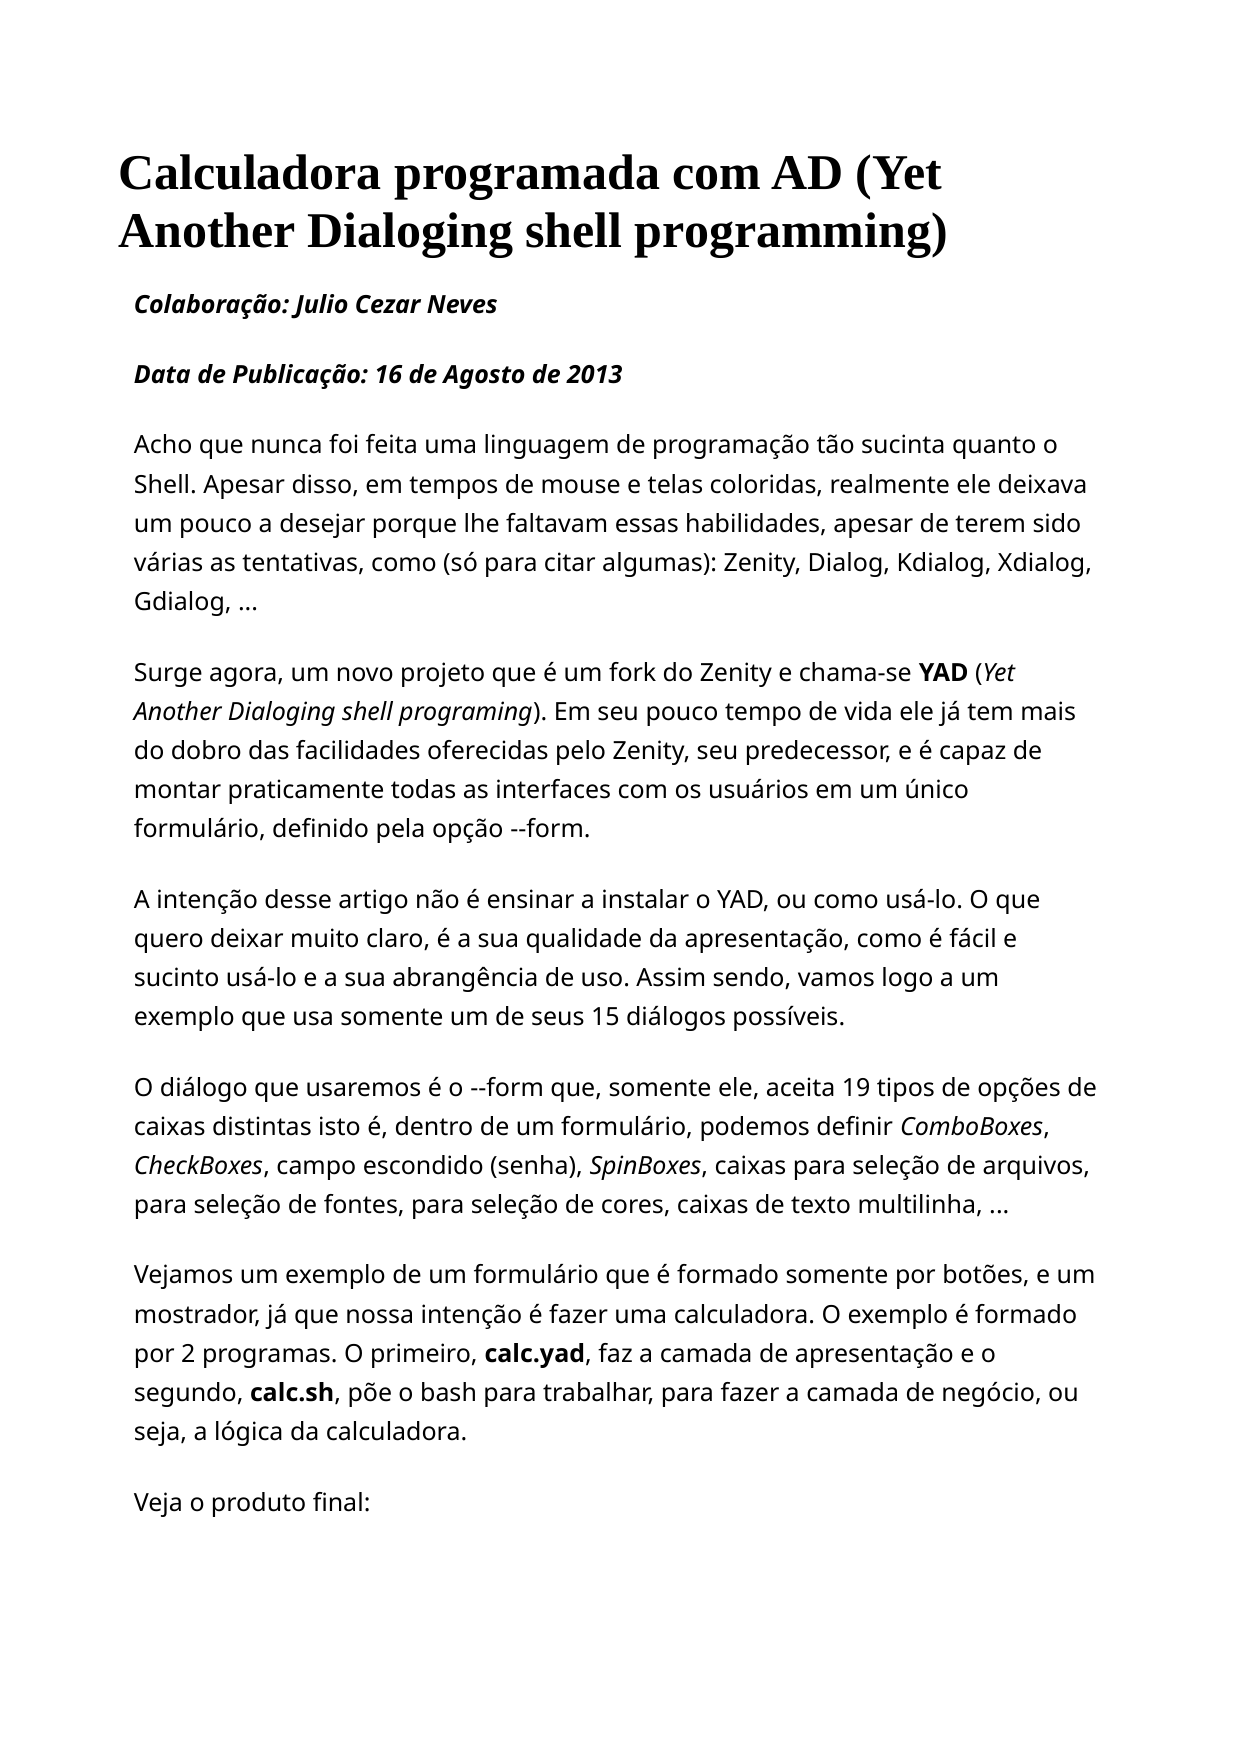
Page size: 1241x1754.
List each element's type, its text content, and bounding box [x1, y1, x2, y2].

text Colaboração: Julio Cezar Neves [134, 286, 1106, 320]
text Acho que nunca foi feita uma linguagem de programação tão sucinta quanto o Shell. Apesar disso, em tempos de mouse e telas coloridas, realmente ele deixava um pouco a desejar porque lhe faltavam essas habilidades, apesar de terem sido várias as tentativas, como (só para citar algumas): Zenity, Dialog, Kdialog, Xdialog, Gdialog, ... [134, 427, 1106, 618]
text Veja o produto final: [134, 1484, 1106, 1518]
text Vejamos um exemplo de um formulário que é formado somente por botões, e um mostrador, já que nossa intenção é fazer uma calculadora. O exemplo é formado por 2 programas. O primeiro, calc.yad, faz a camada de apresentação e o segundo, calc.sh, põe o bash para trabalhar, para fazer a camada de negócio, ou seja, a lógica da calculadora. [134, 1257, 1106, 1448]
subtitle Calculadora programada com AD (Yet Another Dialoging shell programming) [118, 143, 1122, 258]
text Surge agora, um novo projeto que é um fork do Zenity e chama-se YAD (Yet Another Dialoging shell programing). Em seu pouco tempo de vida ele já tem mais do dobro das facilidades oferecidas pelo Zenity, seu predecessor, e é capaz de montar praticamente todas as interfaces com os usuários em um único formulário, definido pela opção --form. [134, 654, 1106, 845]
text A intenção desse artigo não é ensinar a instalar o YAD, ou como usá-lo. O que quero deixar muito claro, é a sua qualidade da apresentação, como é fácil e sucinto usá-lo e a sua abrangência de uso. Assim sendo, vamos logo a um exemplo que usa somente um de seus 15 diálogos possíveis. [134, 881, 1106, 1033]
text O diálogo que usaremos é o --form que, somente ele, aceita 19 tipos de opções de caixas distintas isto é, dentro de um formulário, podemos definir ComboBoxes, CheckBoxes, campo escondido (senha), SpinBoxes, caixas para seleção de arquivos, para seleção de fontes, para seleção de cores, caixas de texto multilinha, ... [134, 1069, 1106, 1221]
text Data de Publicação: 16 de Agosto de 2013 [134, 357, 1106, 391]
